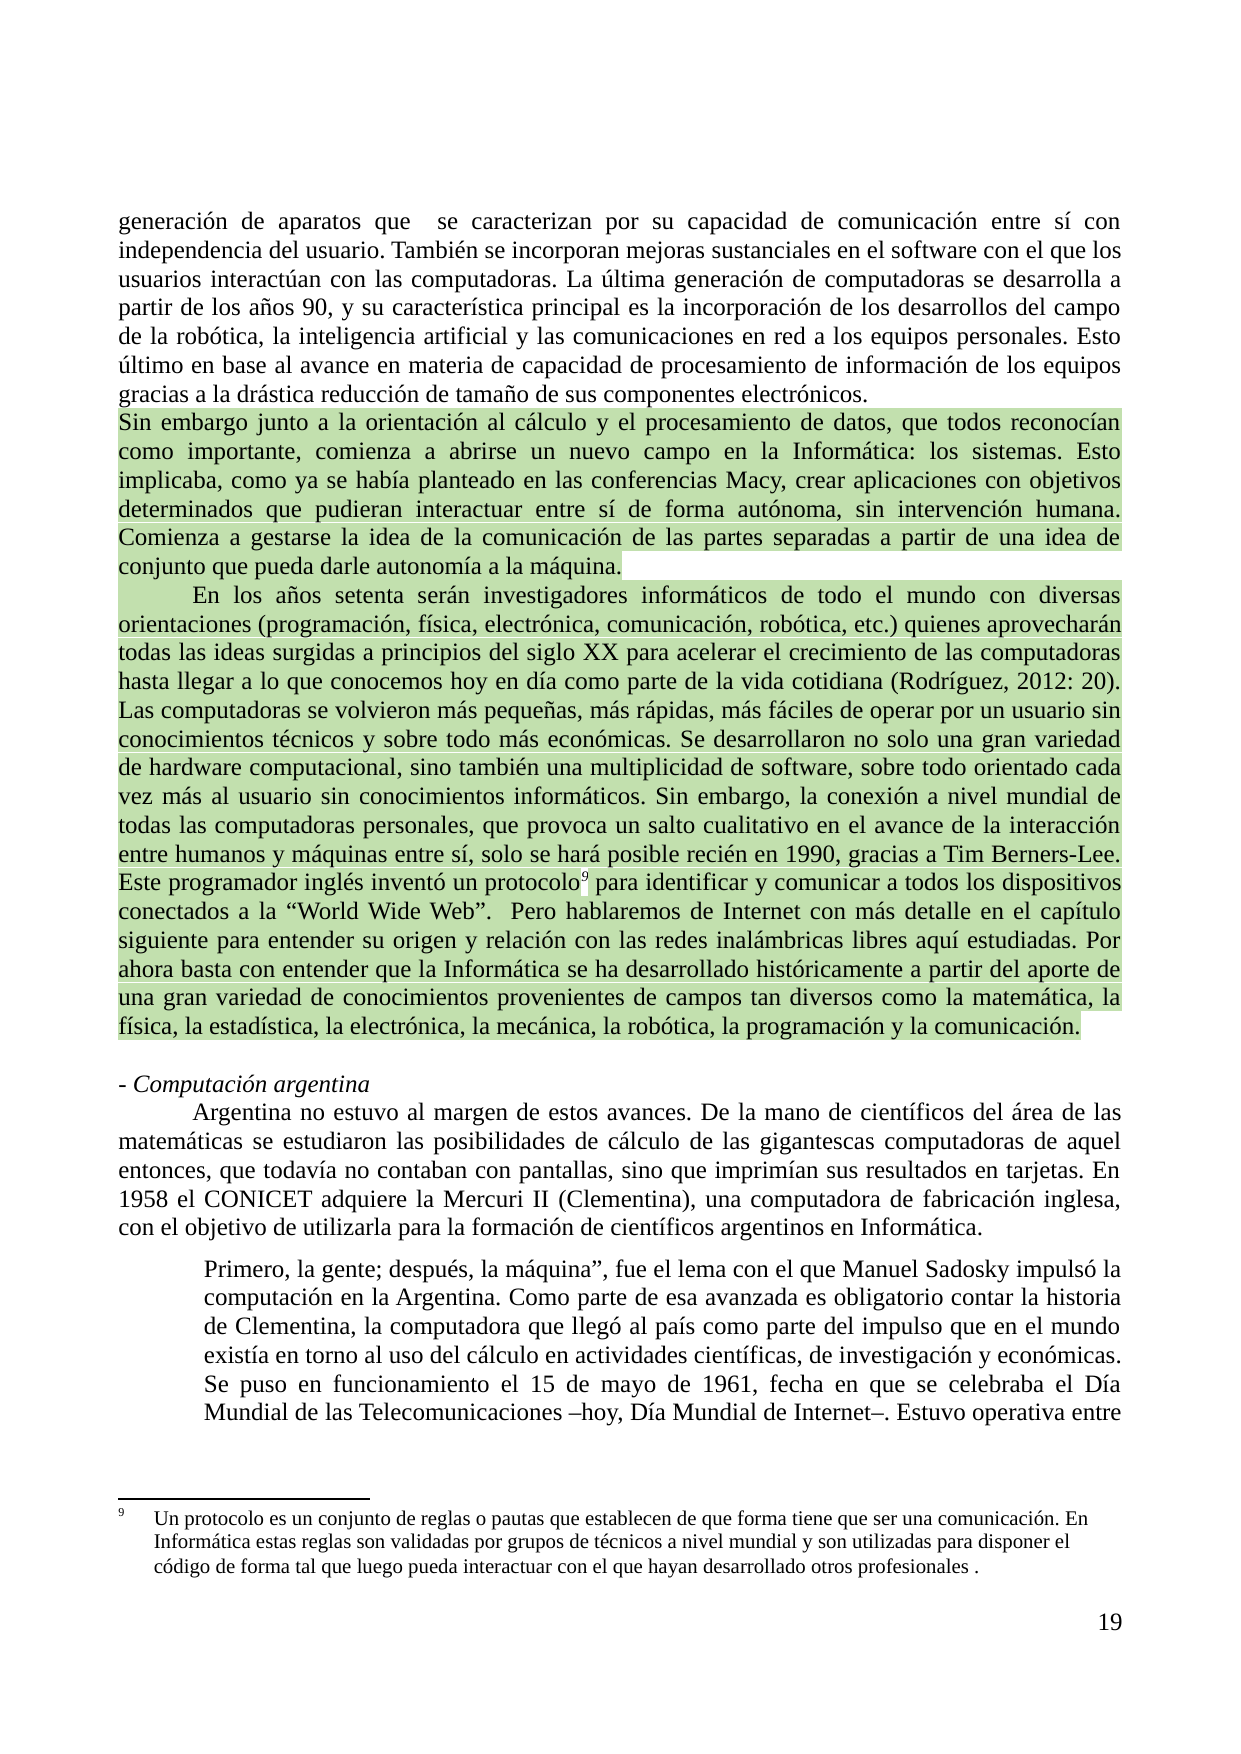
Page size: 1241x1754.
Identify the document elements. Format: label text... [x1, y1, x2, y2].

subtitle - Computación argentina [118, 1069, 1122, 1097]
text Argentina no estuvo al margen de estos avances. De la mano de científicos del área de las matemáticas se estudiaron las posibilidades de cálculo de las gigantescas computadoras de aquel entonces, que todavía no contaban con pantallas, sino que imprimían sus resultados en tarjetas. En 1958 el CONICET adquiere la Mercuri II (Clementina), una computadora de fabricación inglesa, con el objetivo de utilizarla para la formación de científicos argentinos en Informática. [118, 1097, 1122, 1241]
text En los años setenta serán investigadores informáticos de todo el mundo con diversas orientaciones (programación, física, electrónica, comunicación, robótica, etc.) quienes aprovecharán todas las ideas surgidas a principios del siglo XX para acelerar el crecimiento de las computadoras hasta llegar a lo que conocemos hoy en día como parte de la vida cotidiana (Rodríguez, 2012: 20). Las computadoras se volvieron más pequeñas, más rápidas, más fáciles de operar por un usuario sin conocimientos técnicos y sobre todo más económicas. Se desarrollaron no solo una gran variedad de hardware computacional, sino también una multiplicidad de software, sobre todo orientado cada vez más al usuario sin conocimientos informáticos. Sin embargo, la conexión a nivel mundial de todas las computadoras personales, que provoca un salto cualitativo en el avance de la interacción entre humanos y máquinas entre sí, solo se hará posible recién en 1990, gracias a Tim Berners-Lee. Este programador inglés inventó un protocolo para identificar y comunicar a todos los dispositivos conectados a la “World Wide Web”. Pero hablaremos de Internet con más detalle en el capítulo siguiente para entender su origen y relación con las redes inalámbricas libres aquí estudiadas. Por ahora basta con entender que la Informática se ha desarrollado históricamente a partir del aporte de una gran variedad de conocimientos provenientes de campos tan diversos como la matemática, la física, la estadística, la electrónica, la mecánica, la robótica, la programación y la comunicación. [118, 580, 1122, 1040]
text generación de aparatos que se caracterizan por su capacidad de comunicación entre sí con independencia del usuario. También se incorporan mejoras sustanciales en el software con el que los usuarios interactúan con las computadoras. La última generación de computadoras se desarrolla a partir de los años 90, y su característica principal es la incorporación de los desarrollos del campo de la robótica, la inteligencia artificial y las comunicaciones en red a los equipos personales. Esto último en base al avance en materia de capacidad de procesamiento de información de los equipos gracias a la drástica reducción de tamaño de sus componentes electrónicos. [118, 206, 1122, 407]
text Un protocolo es un conjunto de reglas o pautas que establecen de que forma tiene que ser una comunicación. En Informática estas reglas son validadas por grupos de técnicos a nivel mundial y son utilizadas para disponer el código de forma tal que luego pueda interactuar con el que hayan desarrollado otros profesionales . [118, 1505, 1122, 1578]
text Primero, la gente; después, la máquina”, fue el lema con el que Manuel Sadosky impulsó la computación en la Argentina. Como parte de esa avanzada es obligatorio contar la historia de Clementina, la computadora que llegó al país como parte del impulso que en el mundo existía en torno al uso del cálculo en actividades científicas, de investigación y económicas. Se puso en funcionamiento el 15 de mayo de 1961, fecha en que se celebraba el Día Mundial de las Telecomunicaciones –hoy, Día Mundial de Internet–. Estuvo operativa entre [204, 1254, 1122, 1426]
text Sin embargo junto a la orientación al cálculo y el procesamiento de datos, que todos reconocían como importante, comienza a abrirse un nuevo campo en la Informática: los sistemas. Esto implicaba, como ya se había planteado en las conferencias Macy, crear aplicaciones con objetivos determinados que pudieran interactuar entre sí de forma autónoma, sin intervención humana. Comienza a gestarse la idea de la comunicación de las partes separadas a partir de una idea de conjunto que pueda darle autonomía a la máquina. [118, 407, 1122, 580]
